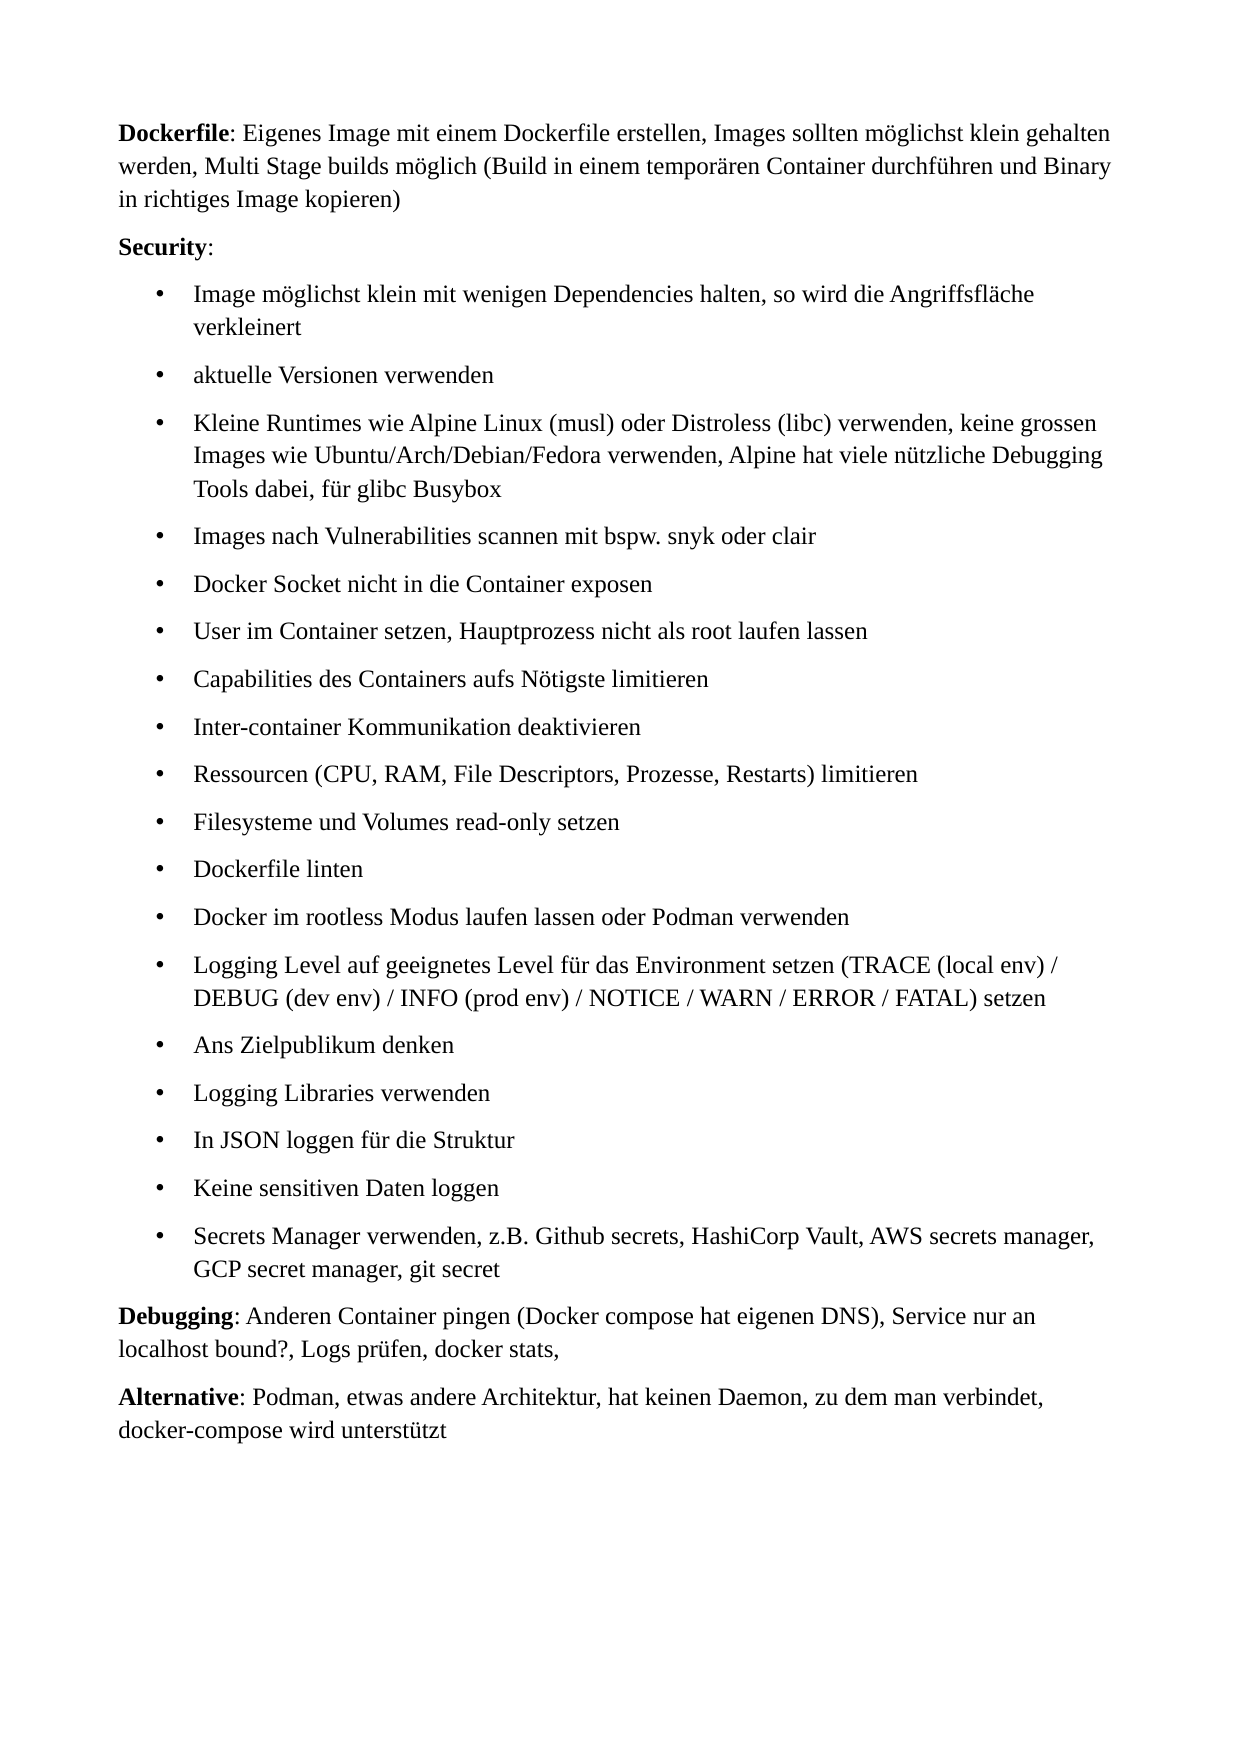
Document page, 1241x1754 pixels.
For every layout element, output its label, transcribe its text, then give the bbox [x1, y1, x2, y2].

list User im Container setzen, Hauptprozess nicht als root laufen lassen [156, 616, 1122, 645]
list Keine sensitiven Daten loggen [156, 1173, 1122, 1202]
list Logging Level auf geeignetes Level für das Environment setzen (TRACE (local env) / DEBUG (dev env) / INFO (prod env) / NOTICE / WARN / ERROR / FATAL) setzen [156, 950, 1122, 1011]
list Docker Socket nicht in die Container exposen [156, 569, 1122, 598]
text Dockerfile: Eigenes Image mit einem Dockerfile erstellen, Images sollten möglichst klein gehalten werden, Multi Stage builds möglich (Build in einem temporären Container durchführen und Binary in richtiges Image kopieren) [118, 118, 1122, 213]
list Images nach Vulnerabilities scannen mit bspw. snyk oder clair [156, 521, 1122, 550]
list Secrets Manager verwenden, z.B. Github secrets, HashiCorp Vault, AWS secrets manager, GCP secret manager, git secret [156, 1221, 1122, 1282]
list aktuelle Versionen verwenden [156, 360, 1122, 389]
list Dockerfile linten [156, 854, 1122, 883]
list Docker im rootless Modus laufen lassen oder Podman verwenden [156, 902, 1122, 931]
list Ressourcen (CPU, RAM, File Descriptors, Prozesse, Restarts) limitieren [156, 759, 1122, 788]
list Kleine Runtimes wie Alpine Linux (musl) oder Distroless (libc) verwenden, keine grossen Images wie Ubuntu/Arch/Debian/Fedora verwenden, Alpine hat viele nützliche Debugging Tools dabei, für glibc Busybox [156, 408, 1122, 502]
list Capabilities des Containers aufs Nötigste limitieren [156, 664, 1122, 693]
text Debugging: Anderen Container pingen (Docker compose hat eigenen DNS), Service nur an localhost bound?, Logs prüfen, docker stats, [118, 1301, 1122, 1363]
text Security: [118, 232, 1122, 261]
text Alternative: Podman, etwas andere Architektur, hat keinen Daemon, zu dem man verbindet, docker-compose wird unterstützt [118, 1382, 1122, 1444]
list Logging Libraries verwenden [156, 1078, 1122, 1107]
list Inter-container Kommunikation deaktivieren [156, 712, 1122, 740]
list In JSON loggen für die Struktur [156, 1126, 1122, 1154]
list Ans Zielpublikum denken [156, 1030, 1122, 1059]
list Image möglichst klein mit wenigen Dependencies halten, so wird die Angriffsfläche verkleinert [156, 279, 1122, 341]
list Filesysteme und Volumes read-only setzen [156, 807, 1122, 836]
